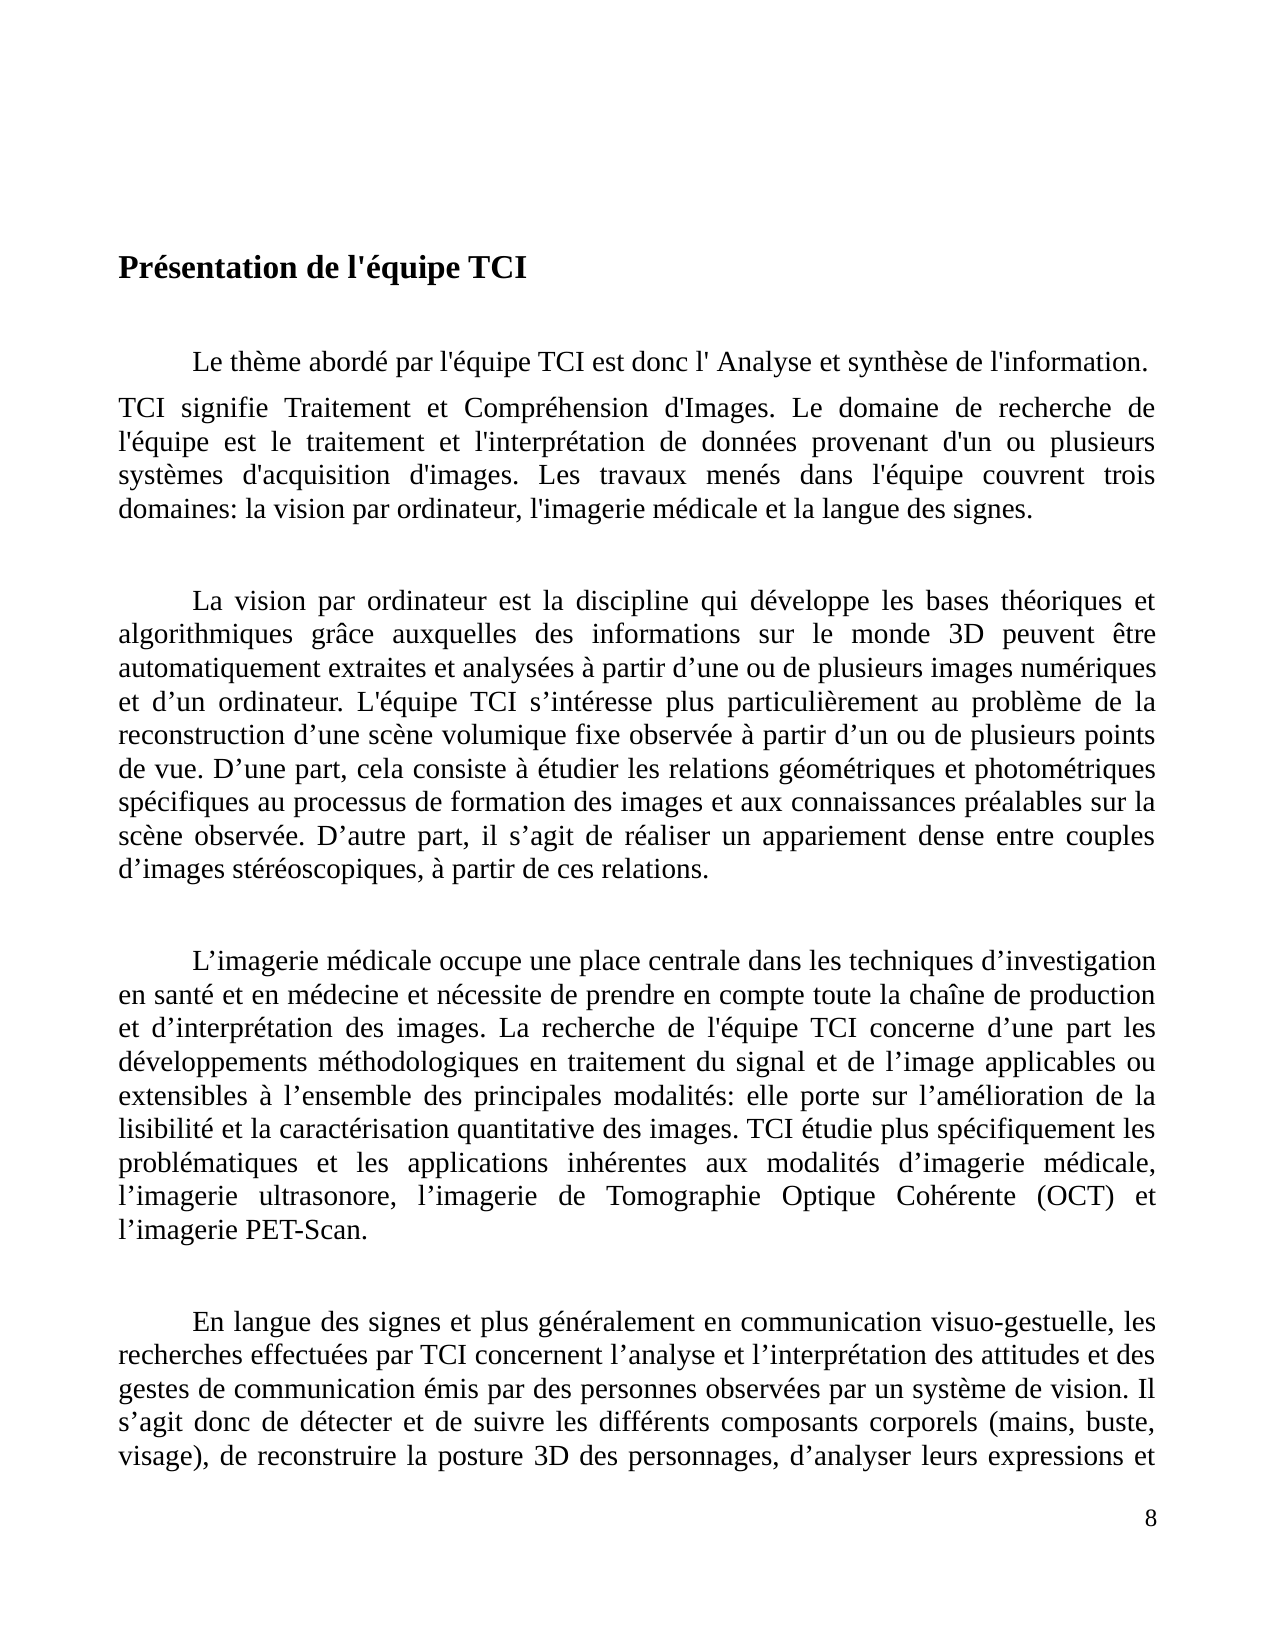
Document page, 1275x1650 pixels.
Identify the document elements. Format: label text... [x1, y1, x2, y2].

text La vision par ordinateur est la discipline qui développe les bases théoriques et algorithmiques grâce auxquelles des informations sur le monde 3D peuvent être automatiquement extraites et analysées à partir d’une ou de plusieurs images numériques et d’un ordinateur. L'équipe TCI s’intéresse plus particulièrement au problème de la reconstruction d’une scène volumique fixe observée à partir d’un ou de plusieurs points de vue. D’une part, cela consiste à étudier les relations géométriques et photométriques spécifiques au processus de formation des images et aux connaissances préalables sur la scène observée. D’autre part, il s’agit de réaliser un appariement dense entre couples d’images stéréoscopiques, à partir de ces relations. [118, 583, 1157, 885]
text TCI signifie Traitement et Compréhension d'Images. Le domaine de recherche de l'équipe est le traitement et l'interprétation de données provenant d'un ou plusieurs systèmes d'acquisition d'images. Les travaux menés dans l'équipe couvrent trois domaines: la vision par ordinateur, l'imagerie médicale et la langue des signes. [118, 390, 1157, 524]
text En langue des signes et plus généralement en communication visuo-gestuelle, les recherches effectuées par TCI concernent l’analyse et l’interprétation des attitudes et des gestes de communication émis par des personnes observées par un système de vision. Il s’agit donc de détecter et de suivre les différents composants corporels (mains, buste, visage), de reconstruire la posture 3D des personnages, d’analyser leurs expressions et [118, 1304, 1157, 1472]
text L’imagerie médicale occupe une place centrale dans les techniques d’investigation en santé et en médecine et nécessite de prendre en compte toute la chaîne de production et d’interprétation des images. La recherche de l'équipe TCI concerne d’une part les développements méthodologiques en traitement du signal et de l’image applicables ou extensibles à l’ensemble des principales modalités: elle porte sur l’amélioration de la lisibilité et la caractérisation quantitative des images. TCI étudie plus spécifiquement les problématiques et les applications inhérentes aux modalités d’imagerie médicale, l’imagerie ultrasonore, l’imagerie de Tomographie Optique Cohérente (OCT) et l’imagerie PET-Scan. [118, 943, 1157, 1245]
subtitle Présentation de l'équipe TCI [118, 247, 1157, 286]
text Le thème abordé par l'équipe TCI est donc l' Analyse et synthèse de l'information. [118, 344, 1157, 378]
